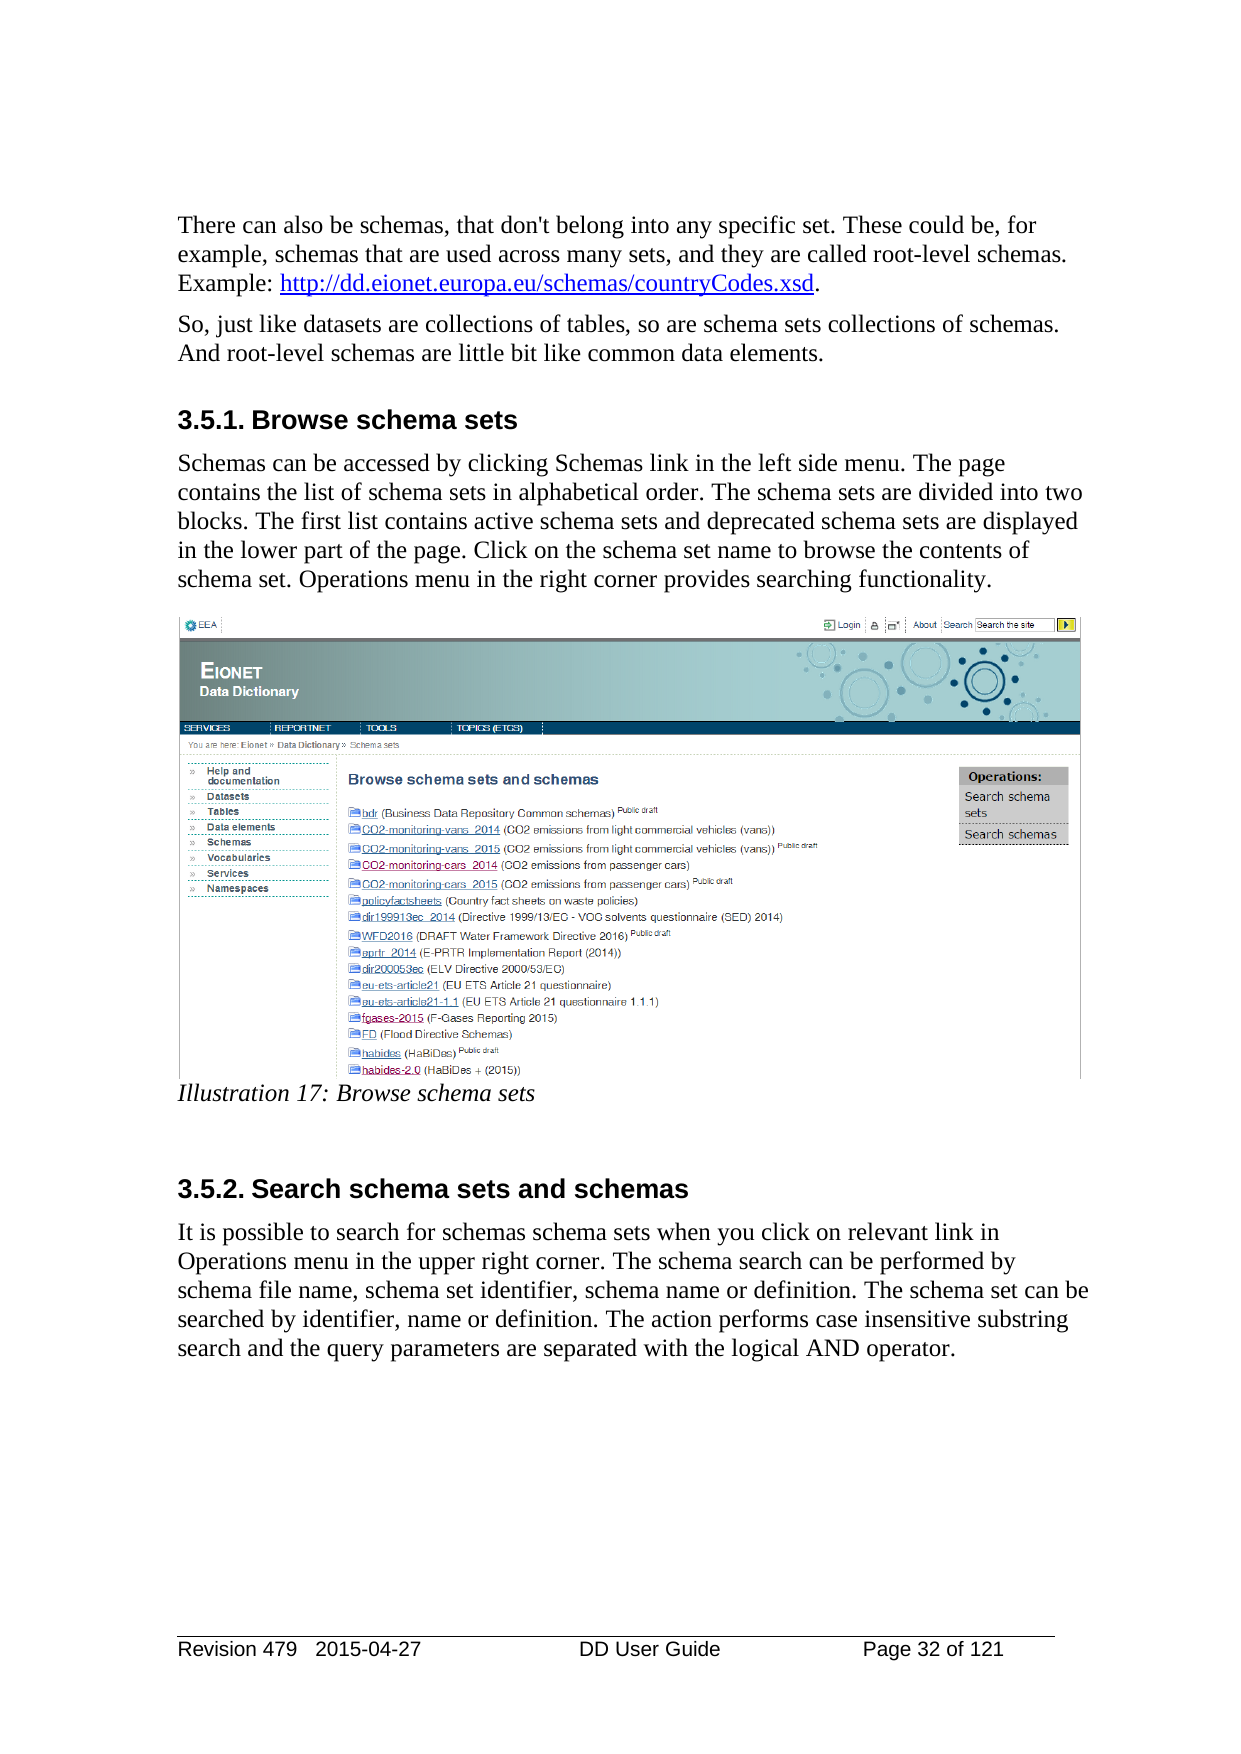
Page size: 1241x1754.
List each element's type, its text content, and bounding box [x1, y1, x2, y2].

subtitle Browse schema sets [177, 404, 1092, 435]
subtitle Search schema sets and schemas [177, 1173, 1092, 1204]
text So, just like datasets are collections of tables, so are schema sets collections of schemas. And root-level schemas are little bit like common data elements. [177, 309, 1092, 367]
text It is possible to search for schemas schema sets when you click on relevant link in Operations menu in the upper right corner. The schema search can be performed by schema file name, schema set identifier, schema name or definition. The schema set can be searched by identifier, name or definition. The action performs case insensitive substring search and the query parameters are separated with the logical AND operator. [177, 1217, 1092, 1362]
text Illustration 17: Browse schema sets [177, 1079, 1092, 1107]
picture [177, 617, 1093, 1079]
text Schemas can be accessed by clicking Schemas link in the left side menu. The page contains the list of schema sets in alphabetical order. The schema sets are divided into two blocks. The first list contains active schema sets and deprecated schema sets are displayed in the lower part of the page. Click on the schema set name to browse the contents of schema set. Operations menu in the right corner provides searching functionality. [177, 448, 1092, 593]
text There can also be schemas, that don't belong into any specific set. These could be, for example, schemas that are used across many sets, and they are called root-level schemas. Example: http://dd.eionet.europa.eu/schemas/countryCodes.xsd. [177, 210, 1092, 297]
